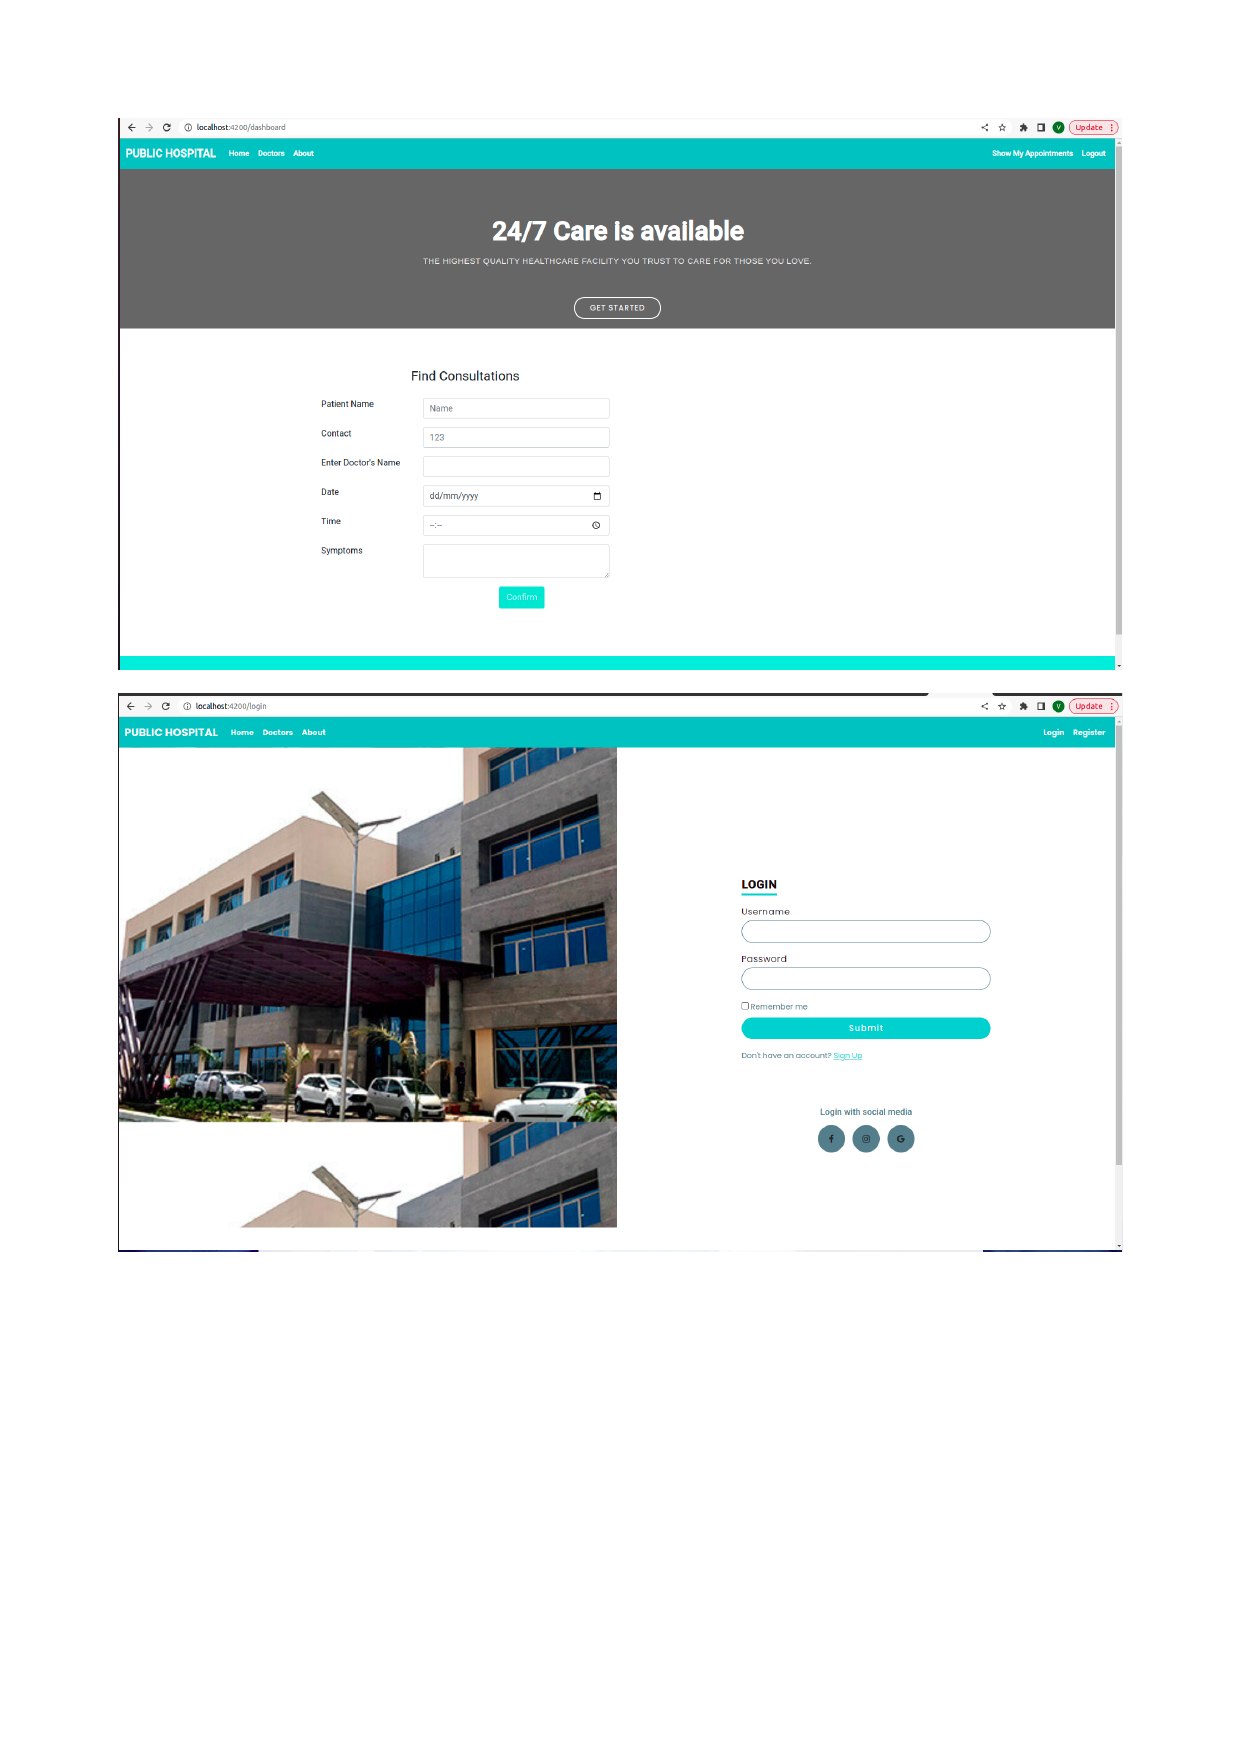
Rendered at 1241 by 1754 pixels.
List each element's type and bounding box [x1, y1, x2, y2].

picture [118, 693, 1123, 1252]
picture [118, 118, 1123, 670]
